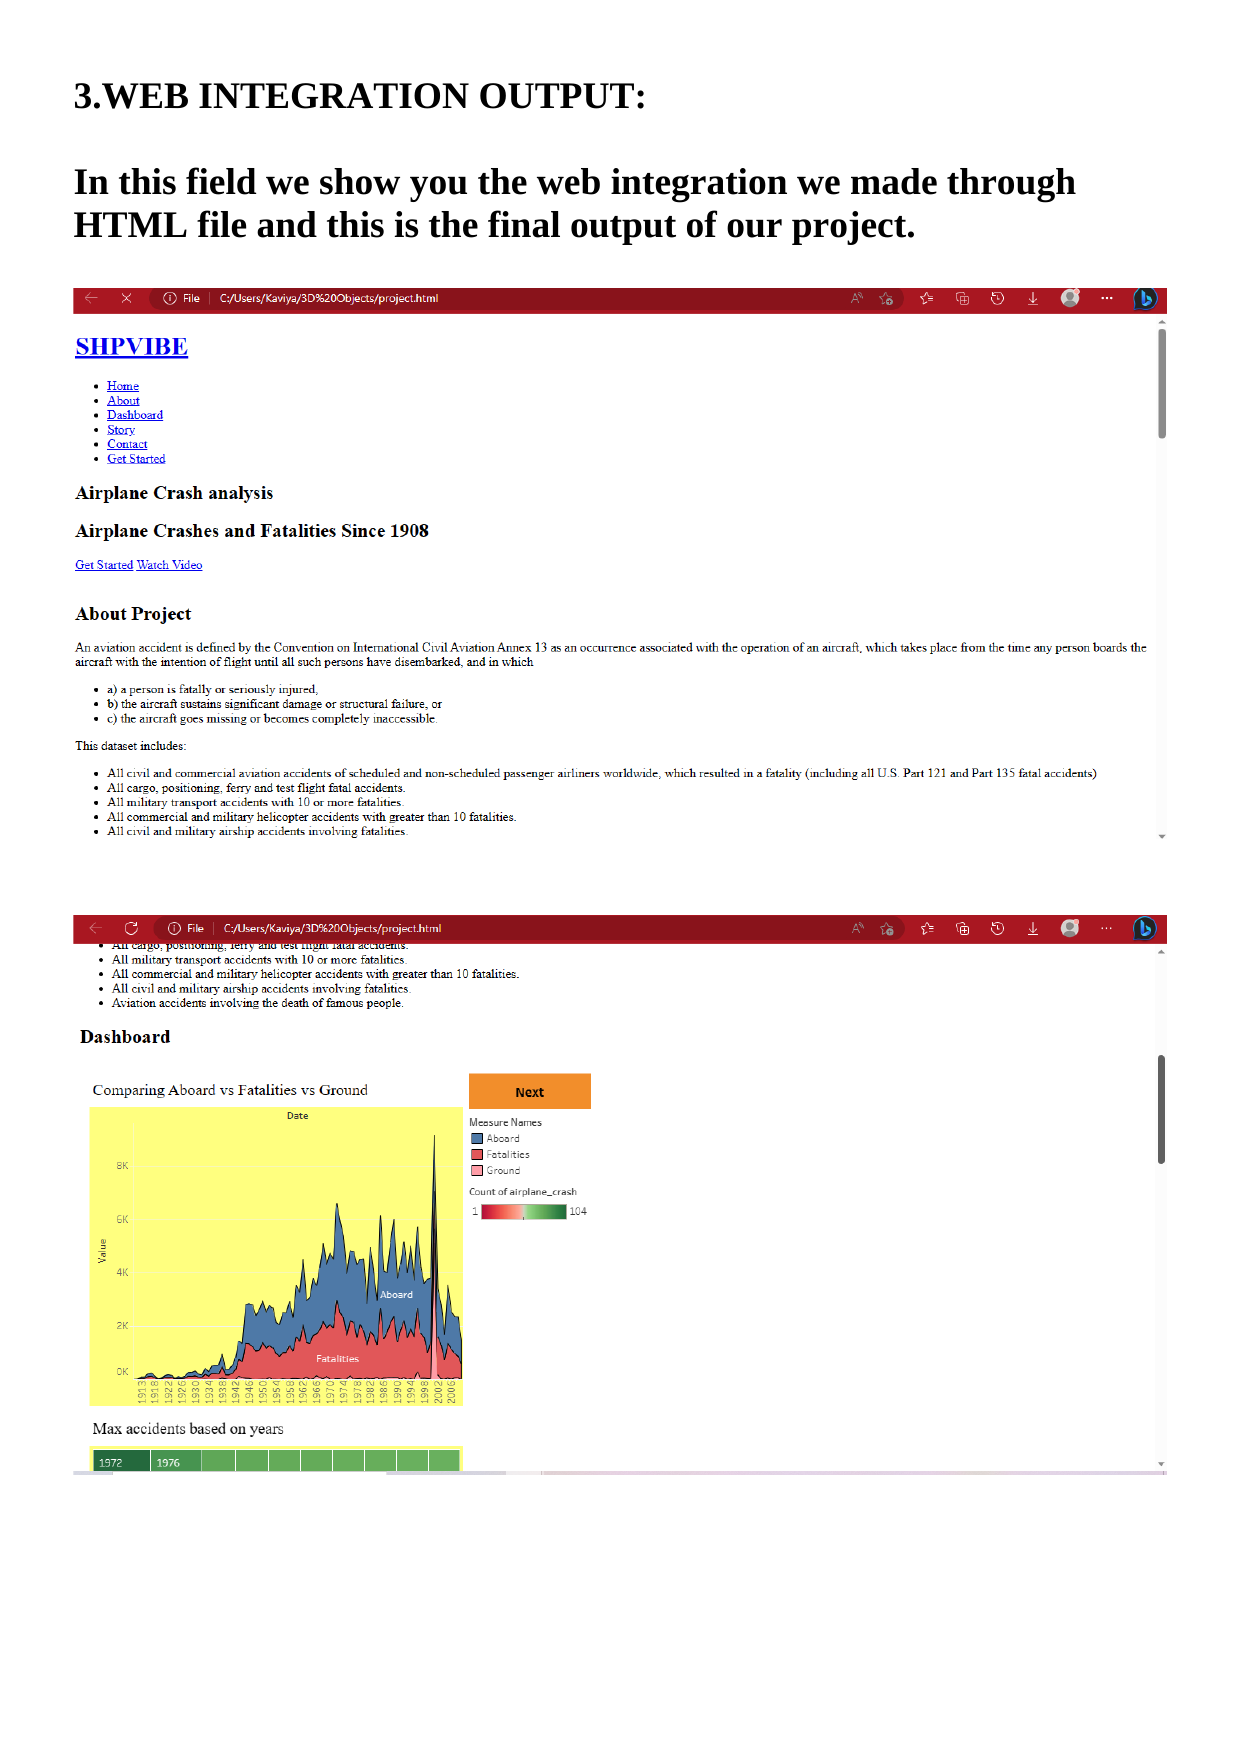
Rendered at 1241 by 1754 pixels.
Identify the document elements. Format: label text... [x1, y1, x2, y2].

picture [73, 915, 1167, 1475]
picture [73, 288, 1167, 839]
text In this field we show you the web integration we made through HTML file and this is the final output of our project. [73, 159, 1167, 246]
text 3.WEB INTEGRATION OUTPUT: [73, 73, 1167, 116]
